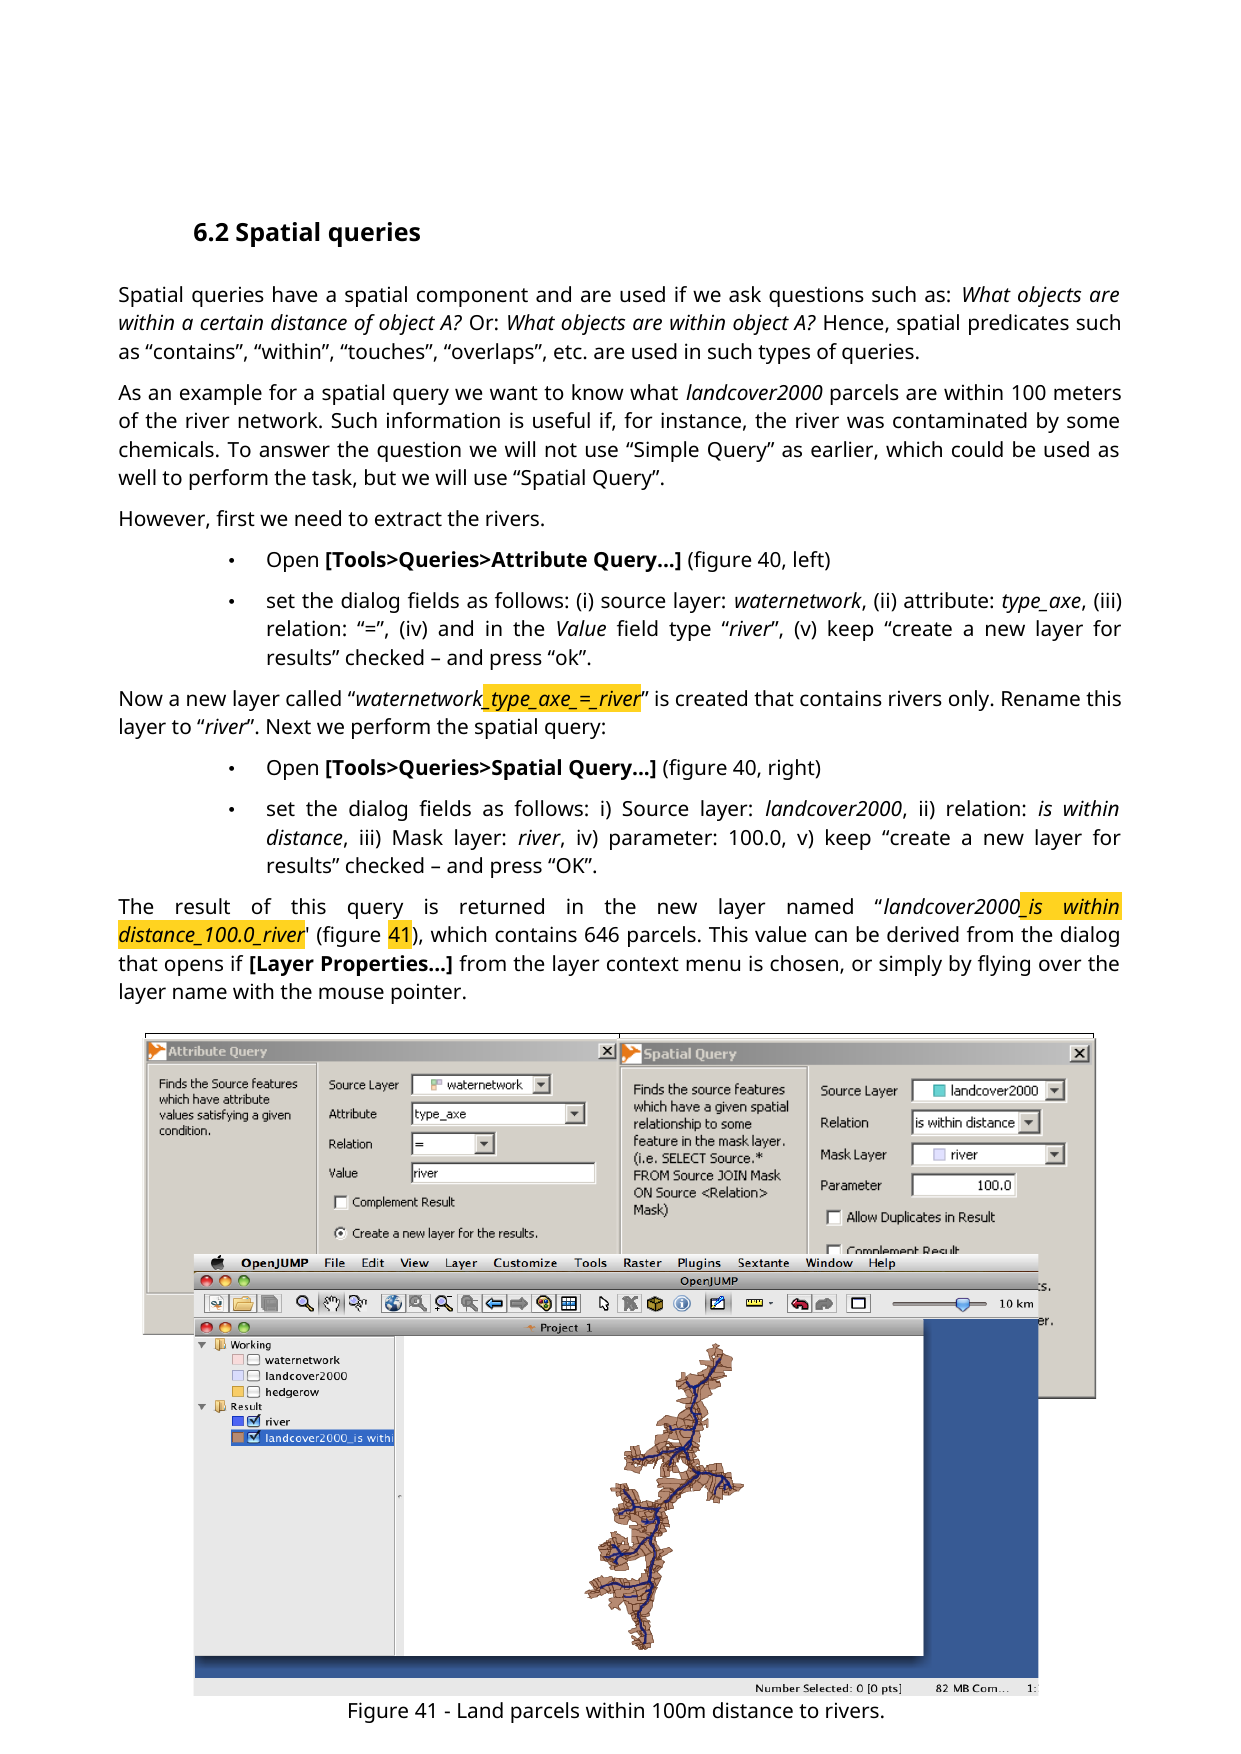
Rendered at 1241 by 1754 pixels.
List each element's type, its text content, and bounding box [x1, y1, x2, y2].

text Figure 41 - Land parcels within 100m distance to rivers. [147, 1335, 1085, 1724]
text Spatial queries have a spatial component and are used if we ask questions such as: What objects are within a certain distance of object A? Or: What objects are within object A? Hence, spatial predicates such as “contains”, “within”, “touches”, “overlaps”, etc. are used in such types of queries. [118, 280, 1122, 365]
list Open [Tools>Queries>Spatial Query...] (figure 40, right) [228, 753, 1122, 782]
picture [142, 1038, 1097, 1696]
table_header [146, 1034, 619, 1038]
list Now a new layer called “waternetwork_type_axe_=_river” is created that contains rivers only. Rename this layer to “river”. Next we perform the spatial query: [118, 684, 1122, 741]
list Open [Tools>Queries>Attribute Query...] (figure 40, left) [228, 545, 1122, 573]
text However, first we need to extract the rivers. [118, 504, 1122, 533]
table_header [620, 1034, 1093, 1038]
list set the dialog fields as follows: (i) source layer: waternetwork, (ii) attribute: type_axe, (iii) relation: “=”, (iv) and in the Value field type “river”, (v) keep “create a new layer for results” checked – and press “ok”. [228, 586, 1122, 671]
list set the dialog fields as follows: i) Source layer: landcover2000, ii) relation: is within distance, iii) Mask layer: river, iv) parameter: 100.0, v) keep “create a new layer for results” checked – and press “OK”. [228, 794, 1122, 879]
text As an example for a spatial query we want to know what landcover2000 parcels are within 100 meters of the river network. Such information is useful if, for instance, the river was contaminated by some chemicals. To answer the question we will not use “Simple Query” as earlier, which could be used as well to perform the task, but we will use “Spatial Query”. [118, 378, 1122, 492]
list The result of this query is returned in the new layer named “landcover2000_is within distance_100.0_river' (figure 41), which contains 646 parcels. This value can be derived from the dialog that opens if [Layer Properties...] from the layer context menu is chosen, or simply by flying over the layer name with the mouse pointer. [118, 892, 1122, 1006]
list 6.2 Spatial queries [156, 215, 1122, 249]
